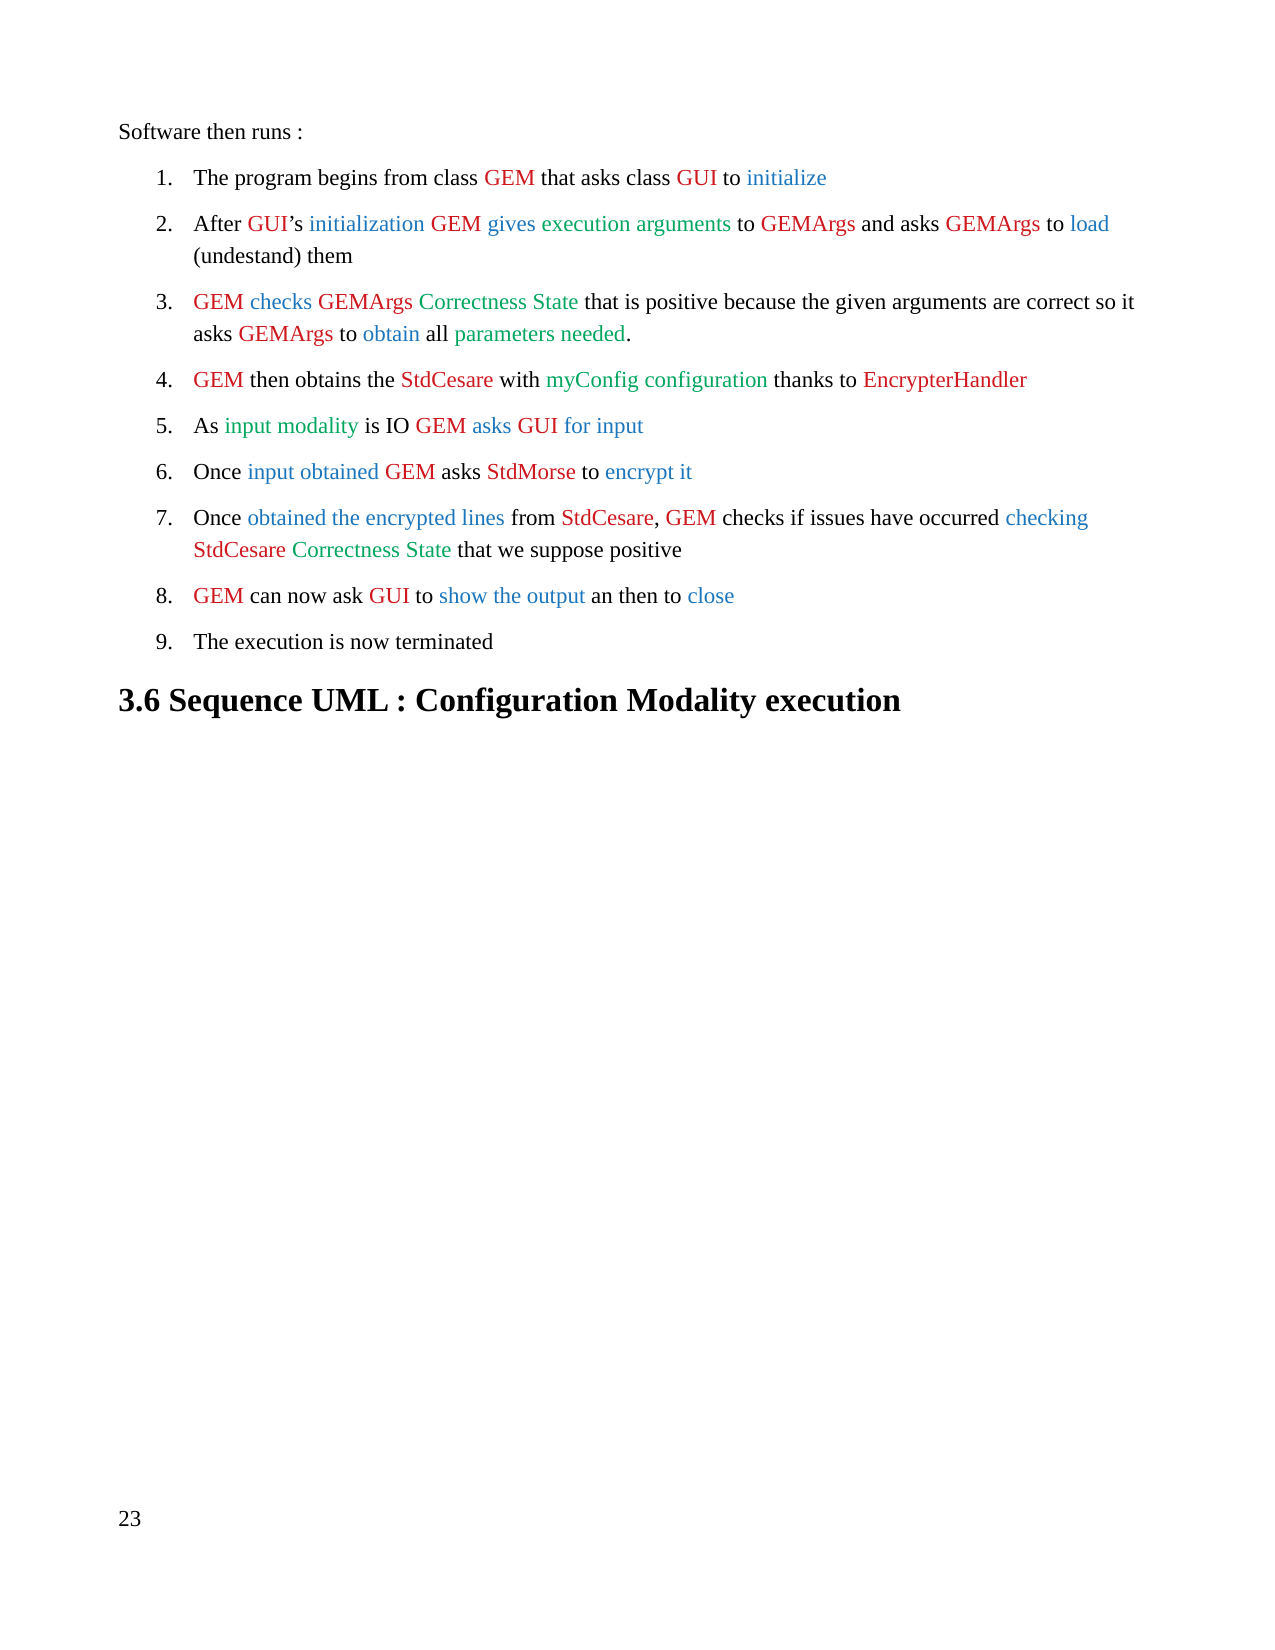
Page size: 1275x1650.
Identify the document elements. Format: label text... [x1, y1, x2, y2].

list The program begins from class GEM that asks class GUI to initialize [156, 164, 1157, 191]
list The execution is now terminated [156, 628, 1157, 654]
list GEM can now ask GUI to show the output an then to close [156, 582, 1157, 608]
text Software then runs : [118, 118, 1157, 144]
list As input modality is IO GEM asks GUI for input [156, 412, 1157, 438]
subtitle 3.6 Sequence UML : Configuration Modality execution [118, 681, 1157, 719]
list Once obtained the encrypted lines from StdCesare, GEM checks if issues have occurred checking StdCesare Correctness State that we suppose positive [156, 504, 1157, 562]
list GEM checks GEMArgs Correctness State that is positive because the given arguments are correct so it asks GEMArgs to obtain all parameters needed. [156, 288, 1157, 346]
list After GUI’s initialization GEM gives execution arguments to GEMArgs and asks GEMArgs to load (undestand) them [156, 210, 1157, 268]
list Once input obtained GEM asks StdMorse to encrypt it [156, 458, 1157, 484]
list GEM then obtains the StdCesare with myConfig configuration thanks to EncrypterHandler [156, 366, 1157, 392]
